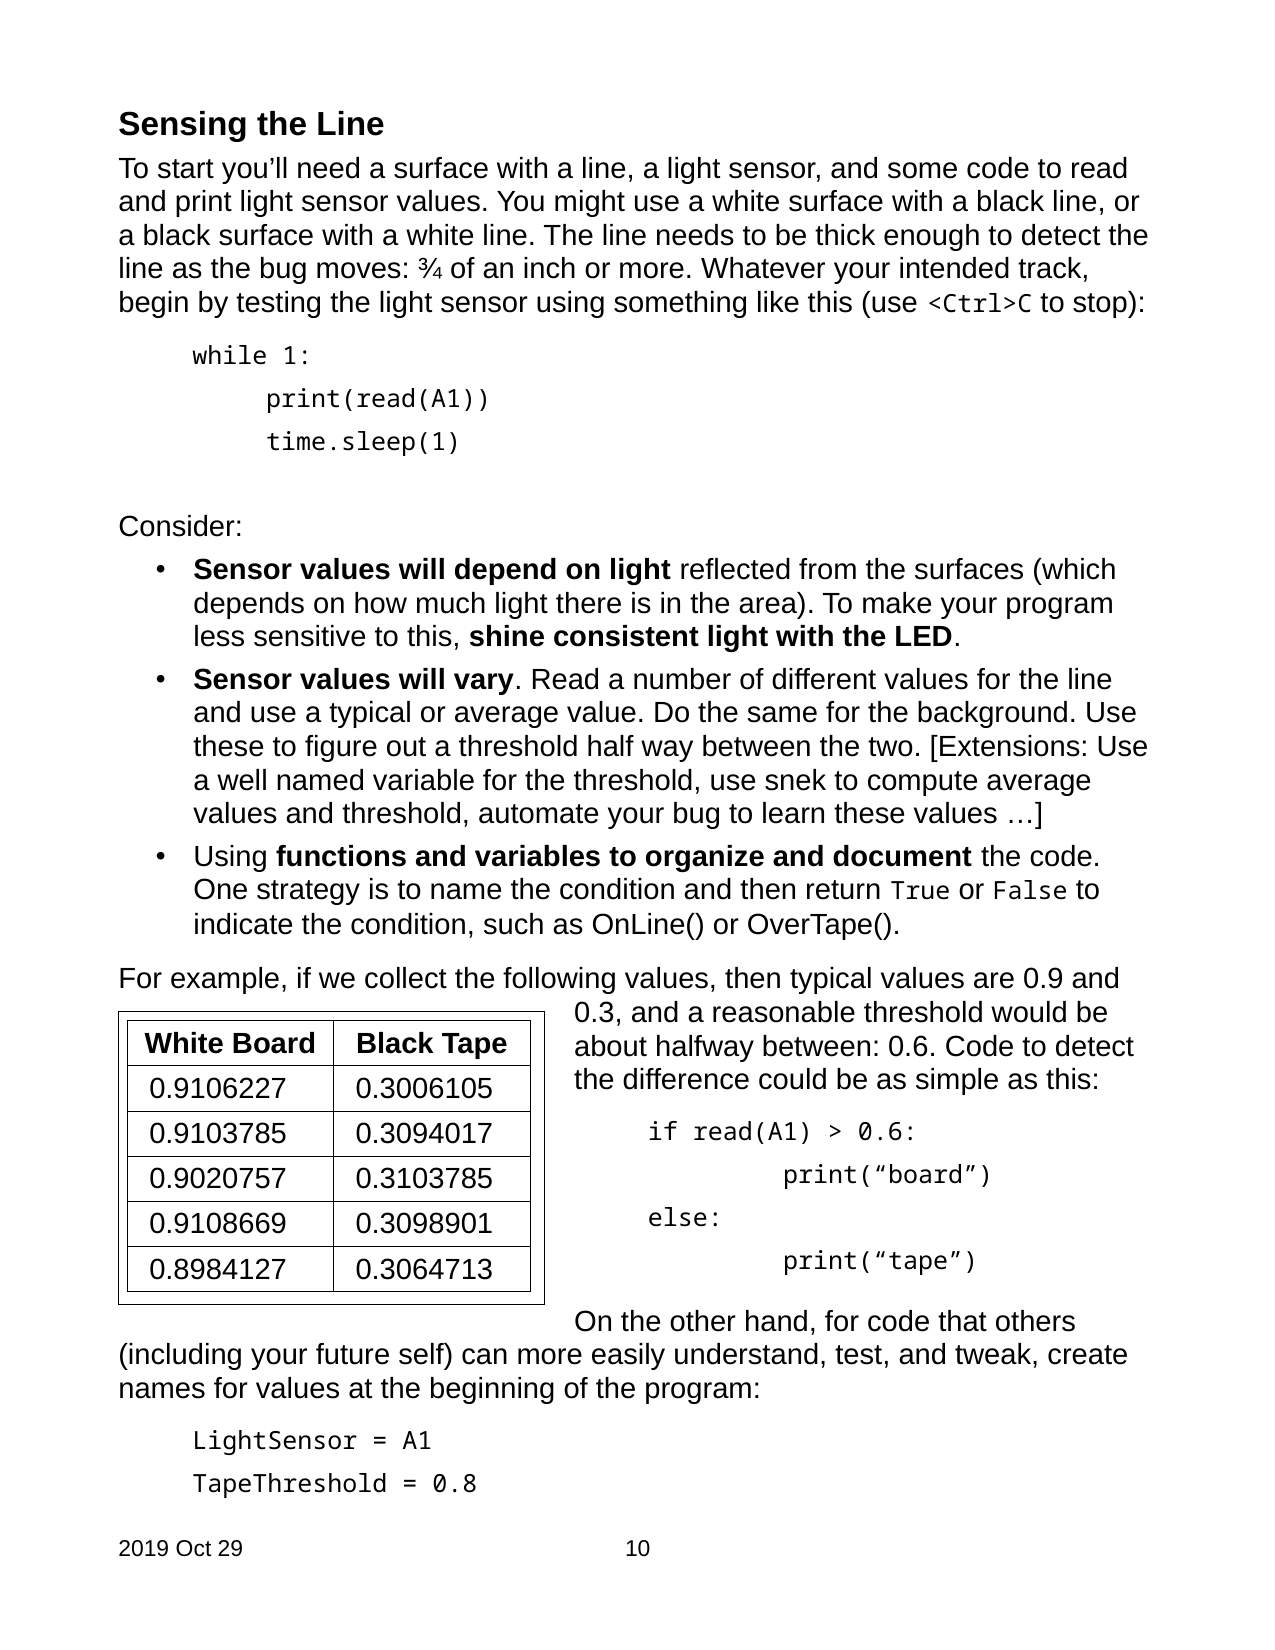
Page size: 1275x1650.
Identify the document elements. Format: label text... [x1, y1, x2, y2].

table_cell 0.8984127 [128, 1247, 333, 1291]
text Consider: [118, 509, 1157, 543]
table_cell 0.9103785 [128, 1112, 333, 1156]
text To start you’ll need a surface with a line, a light sensor, and some code to read and print light sensor values. You might use a white surface with a black line, or a black surface with a white line. The line needs to be thick enough to detect the line as the bug moves: ¾ of an inch or more. Whatever your intended track, begin by testing the light sensor using something like this (use <Ctrl>C to stop): [118, 151, 1157, 320]
table_cell 0.3103785 [334, 1157, 530, 1201]
text print(“tape”) [545, 1243, 1157, 1277]
text LightSensor = A1 [192, 1422, 1157, 1456]
table_cell 0.3006105 [334, 1066, 530, 1111]
text On the other hand, for code that others (including your future self) can more easily understand, test, and tweak, create names for values at the beginning of the program: [118, 1304, 1157, 1404]
table_cell 0.9020757 [128, 1157, 333, 1201]
table_cell 0.3064713 [334, 1247, 530, 1291]
table_header Black Tape [334, 1021, 530, 1065]
text For example, if we collect the following values, then typical values are 0.9 and 0.3, and a reasonable threshold would be about halfway between: 0.6. Code to detect the difference could be as simple as this: [118, 961, 1157, 1096]
table_cell 0.3094017 [334, 1112, 530, 1156]
table_cell 0.9108669 [128, 1202, 333, 1246]
text time.sleep(1) [192, 424, 1157, 458]
subtitle Sensing the Line [118, 103, 1157, 142]
text For example, if we collect the following values, then typical values are 0.9 and 0.3, and a reasonable threshold would be about halfway between: 0.6. Code to detect the difference could be as simple as this: [119, 1012, 544, 1304]
text TapeThreshold = 0.8 [192, 1465, 1157, 1499]
table_cell 0.3098901 [334, 1202, 530, 1246]
text print(“board”) [545, 1157, 1157, 1191]
list Sensor values will vary. Read a number of different values for the line and use a typical or average value. Do the same for the background. Use these to figure out a threshold half way between the two. [Extensions: Use a well named variable for the threshold, use snek to compute average values and threshold, automate your bug to learn these values …] [156, 662, 1157, 829]
list Using functions and variables to organize and document the code. One strategy is to name the condition and then return True or False to indicate the condition, such as OnLine() or OverTape(). [156, 838, 1157, 941]
text while 1: [192, 338, 1157, 372]
text else: [545, 1200, 1157, 1234]
list Sensor values will depend on light reflected from the surfaces (which depends on how much light there is in the area). To make your program less sensitive to this, shine consistent light with the LED. [156, 552, 1157, 653]
text print(read(A1)) [192, 381, 1157, 415]
text if read(A1) > 0.6: [545, 1114, 1157, 1148]
table_header White Board [128, 1021, 333, 1065]
table_cell 0.9106227 [128, 1066, 333, 1111]
